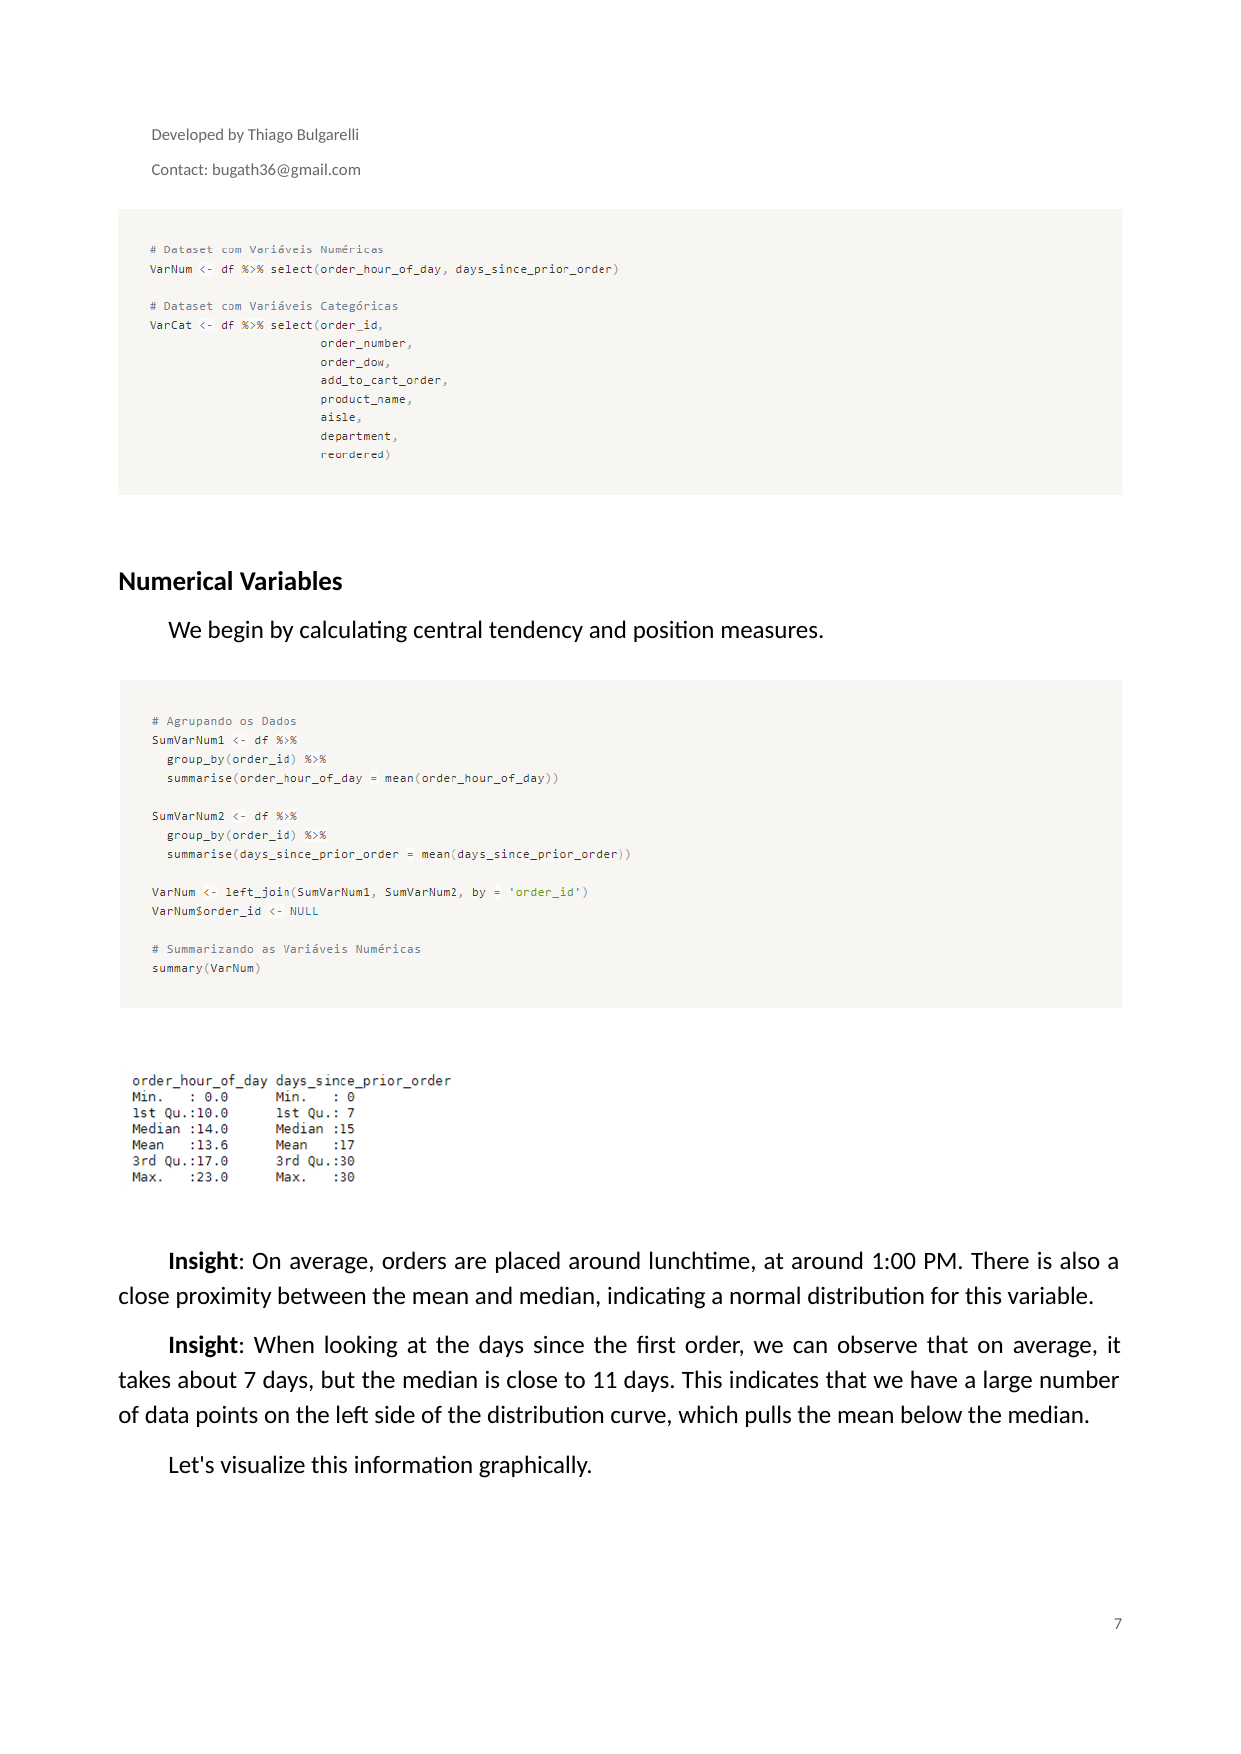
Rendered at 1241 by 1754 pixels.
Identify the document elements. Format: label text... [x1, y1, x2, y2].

text Insight: When looking at the days since the first order, we can observe that on average, it takes about 7 days, but the median is close to 11 days. This indicates that we have a large number of data points on the left side of the distribution curve, which pulls the mean below the median. [118, 1329, 1122, 1430]
picture [118, 209, 1123, 495]
subtitle Numerical Variables [118, 564, 1122, 597]
picture [118, 680, 1123, 1008]
text Insight: On average, orders are placed around lunchtime, at around 1:00 PM. There is also a close proximity between the mean and median, indicating a normal distribution for this variable. [118, 1245, 1122, 1311]
text Let's visualize this information graphically. [118, 1449, 1122, 1480]
picture [118, 1065, 1123, 1191]
text We begin by calculating central tendency and position measures. [118, 614, 1122, 644]
